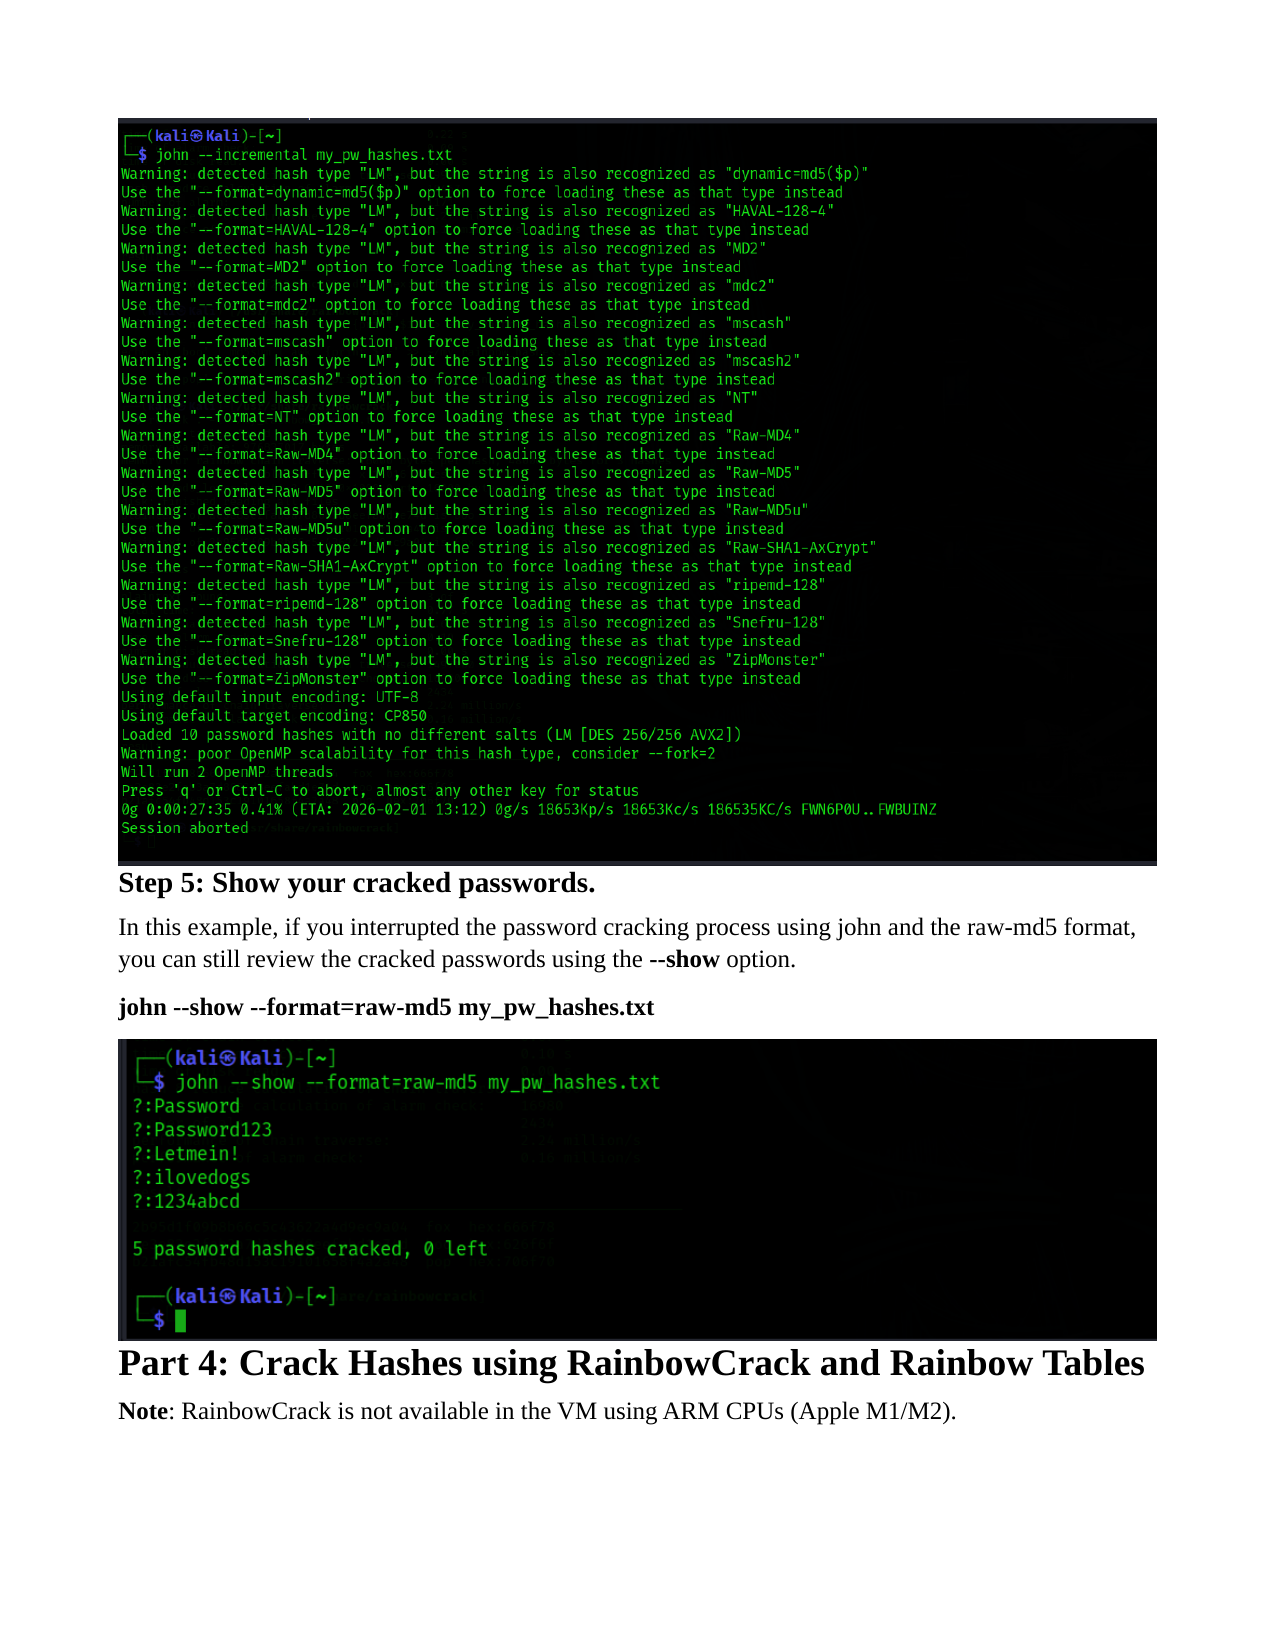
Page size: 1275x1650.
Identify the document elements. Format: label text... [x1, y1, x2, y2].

text john --show --format=raw-md5 my_pw_hashes.txt [118, 992, 1157, 1021]
picture [118, 1039, 1157, 1341]
text Note: RainbowCrack is not available in the VM using ARM CPUs (Apple M1/M2). [118, 1396, 1157, 1425]
subtitle Step 5: Show your cracked passwords. [118, 866, 1157, 899]
text In this example, if you interrupted the password cracking process using john and the raw-md5 format, you can still review the cracked passwords using the --show option. [118, 912, 1157, 973]
picture [118, 118, 1157, 866]
subtitle Part 4: Crack Hashes using RainbowCrack and Rainbow Tables [118, 1341, 1157, 1384]
